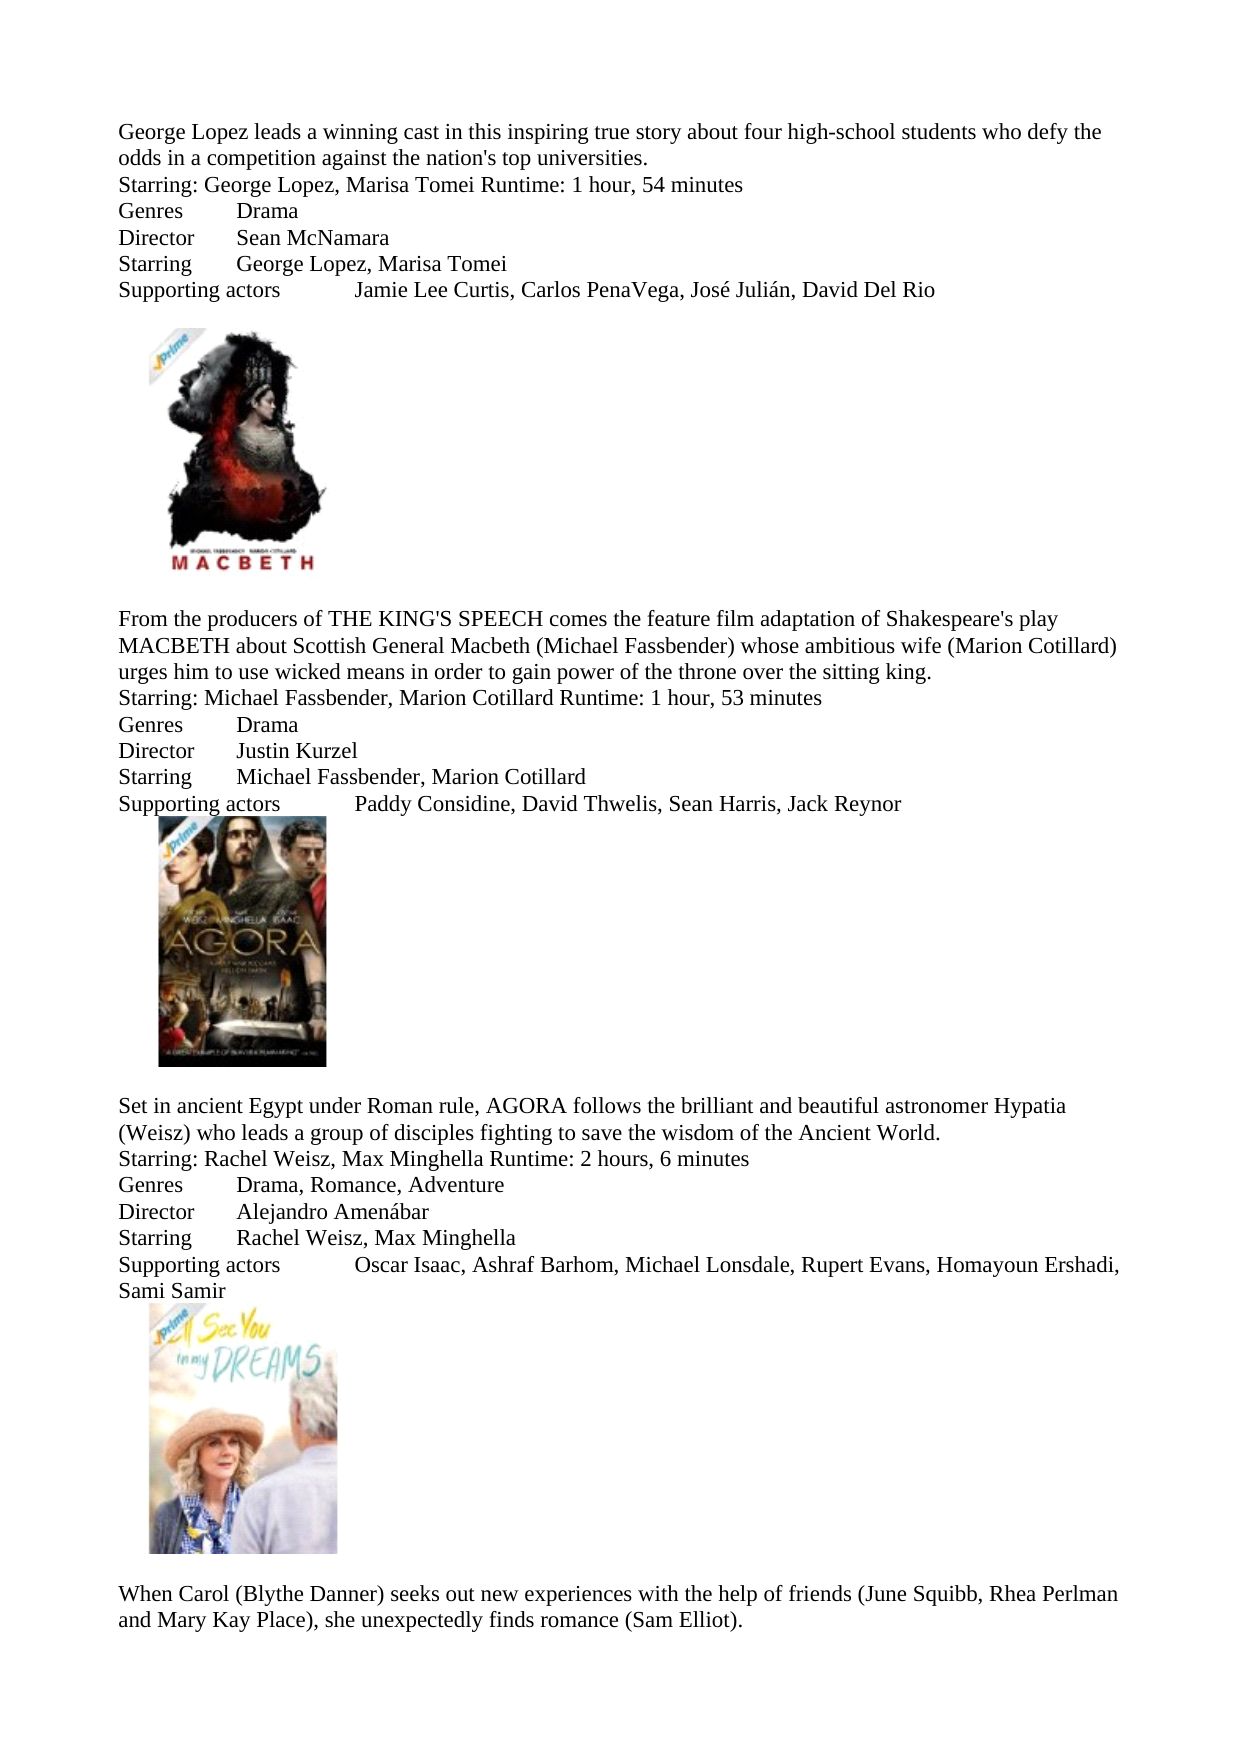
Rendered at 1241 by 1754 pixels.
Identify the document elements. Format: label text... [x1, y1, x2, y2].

text Supporting actors Oscar Isaac, Ashraf Barhom, Michael Lonsdale, Rupert Evans, Homayoun Ershadi, Sami Samir [118, 1251, 1122, 1303]
text Director Justin Kurzel [118, 737, 1122, 763]
text Starring Rachel Weisz, Max Minghella [118, 1224, 1122, 1251]
text Set in ancient Egypt under Roman rule, AGORA follows the brilliant and beautiful astronomer Hypatia (Weisz) who leads a group of disciples fighting to save the wisdom of the Ancient World. [118, 1092, 1122, 1145]
text Director Alejandro Amenábar [118, 1198, 1122, 1224]
text When Carol (Blythe Danner) seeks out new experiences with the help of friends (June Squibb, Rhea Perlman and Mary Kay Place), she unexpectedly finds romance (Sam Elliot). [118, 1580, 1122, 1632]
text Starring: Rachel Weisz, Max Minghella Runtime: 2 hours, 6 minutes [118, 1145, 1122, 1172]
text Genres Drama [118, 197, 1122, 223]
text Supporting actors Jamie Lee Curtis, Carlos PenaVega, José Julián, David Del Rio [118, 276, 1122, 303]
text From the producers of THE KING'S SPEECH comes the feature film adaptation of Shakespeare's play MACBETH about Scottish General Macbeth (Michael Fassbender) whose ambitious wife (Marion Cotillard) urges him to use wicked means in order to gain power of the throne over the sitting king. [118, 605, 1122, 684]
text Genres Drama, Romance, Adventure [118, 1172, 1122, 1198]
text Starring Michael Fassbender, Marion Cotillard [118, 763, 1122, 790]
text Starring: Michael Fassbender, Marion Cotillard Runtime: 1 hour, 53 minutes [118, 684, 1122, 711]
text George Lopez leads a winning cast in this inspiring true story about four high-school students who defy the odds in a competition against the nation's top universities. [118, 118, 1122, 171]
text Supporting actors Paddy Considine, David Thwelis, Sean Harris, Jack Reynor [118, 790, 1122, 816]
text Genres Drama [118, 711, 1122, 737]
text Director Sean McNamara [118, 223, 1122, 250]
text Starring: George Lopez, Marisa Tomei Runtime: 1 hour, 54 minutes [118, 171, 1122, 197]
text Starring George Lopez, Marisa Tomei [118, 250, 1122, 276]
